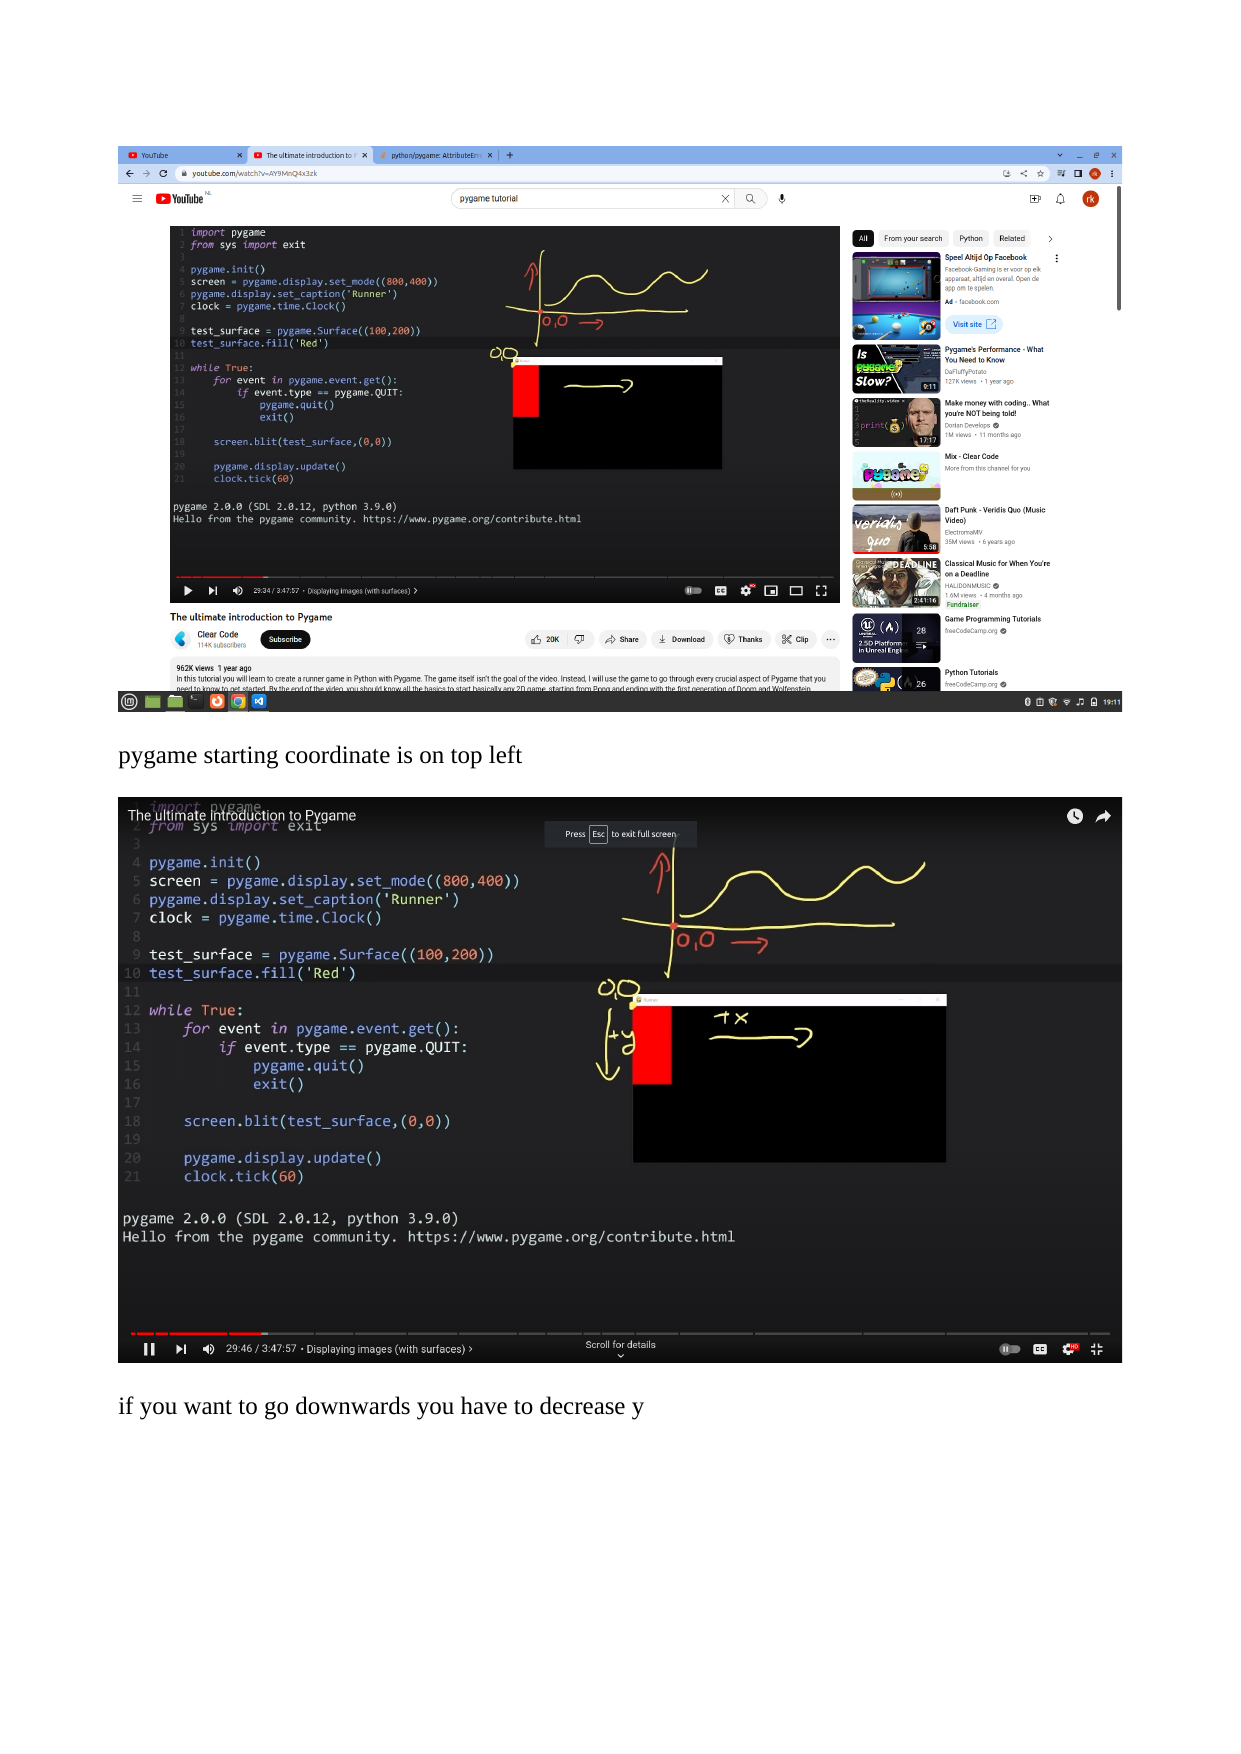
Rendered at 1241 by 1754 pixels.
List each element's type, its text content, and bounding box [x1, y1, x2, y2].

text pygame starting coordinate is on top left [118, 740, 1122, 769]
picture [118, 146, 1123, 712]
picture [118, 797, 1123, 1363]
text if you want to go downwards you have to decrease y [118, 1391, 1122, 1420]
